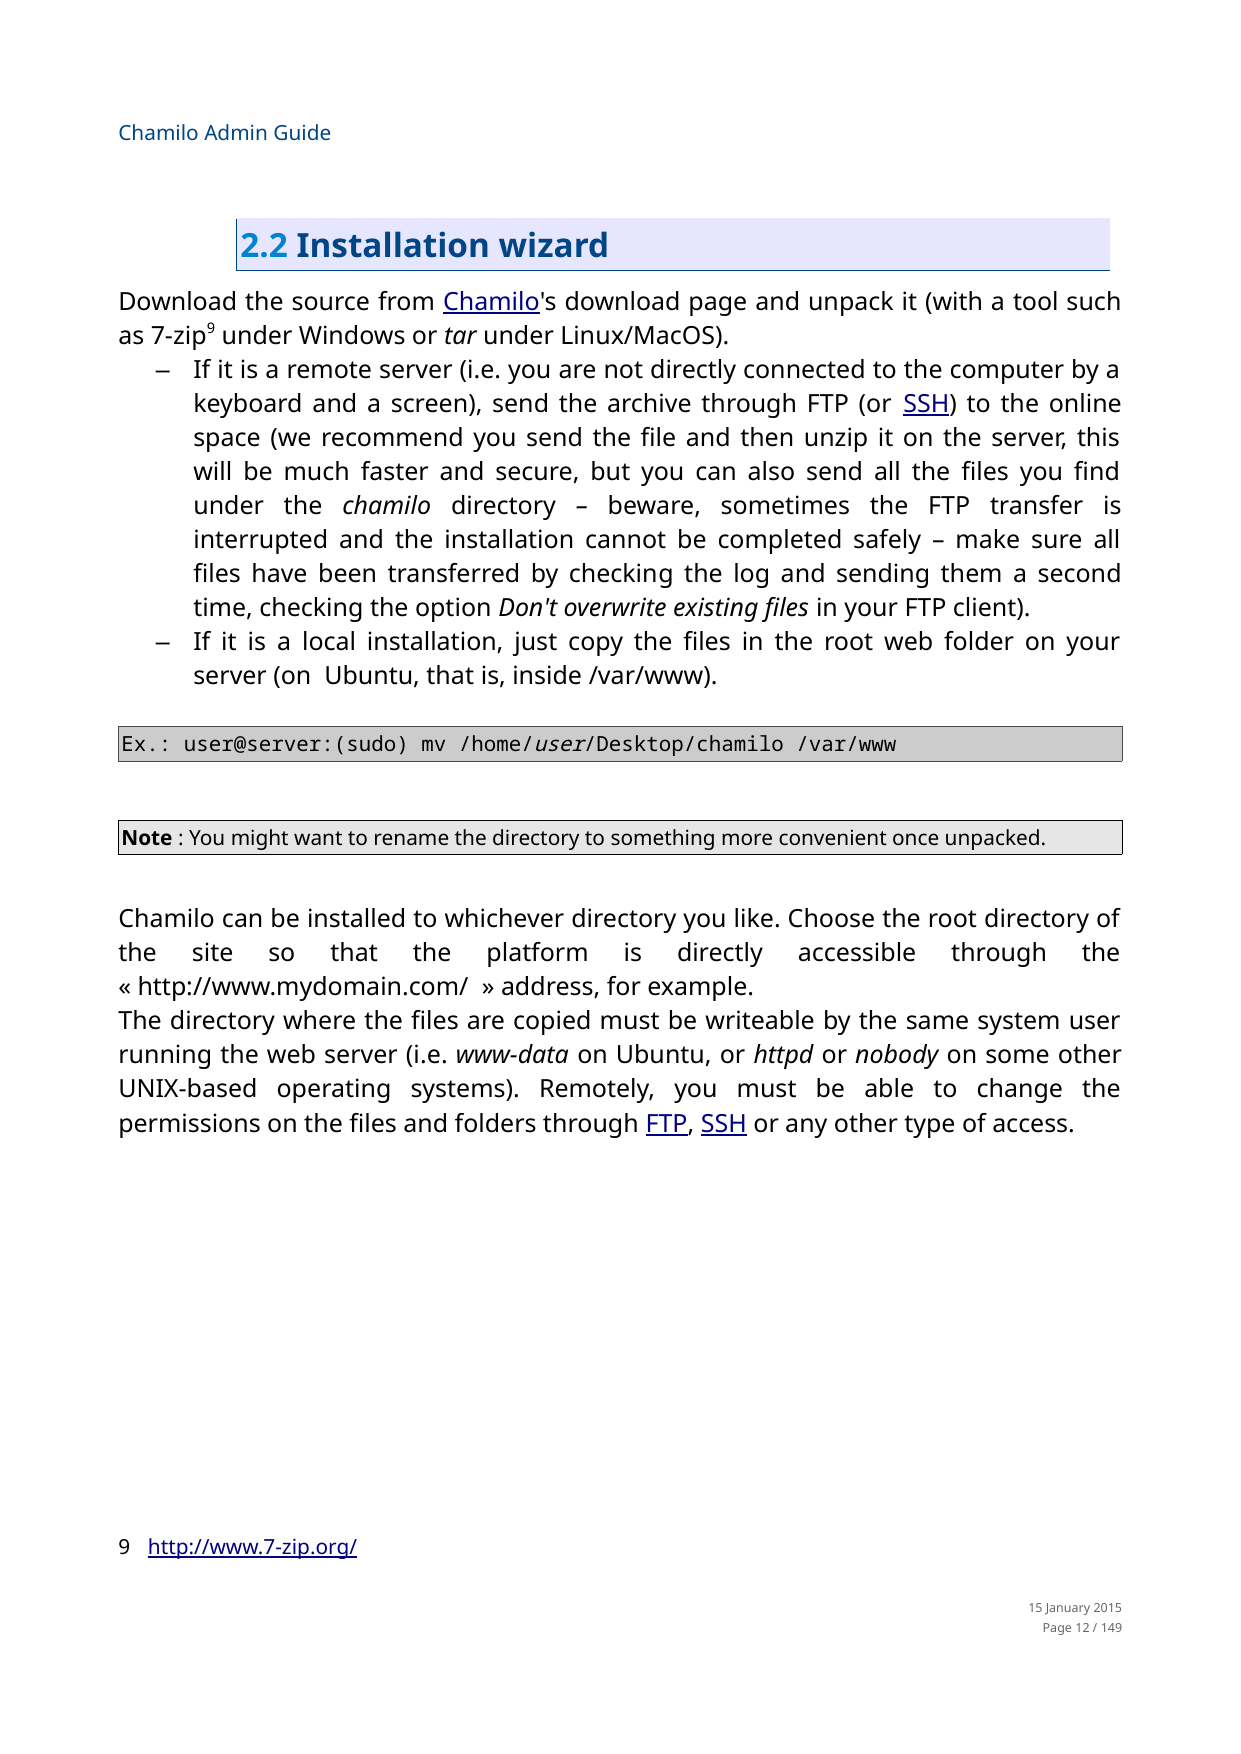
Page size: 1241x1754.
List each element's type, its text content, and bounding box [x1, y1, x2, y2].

list If it is a remote server (i.e. you are not directly connected to the computer by a keyboard and a screen), send the archive through FTP (or SSH) to the online space (we recommend you send the file and then unzip it on the server, this will be much faster and secure, but you can also send all the files you find under the chamilo directory – beware, sometimes the FTP transfer is interrupted and the installation cannot be completed safely – make sure all files have been transferred by checking the log and sending them a second time, checking the option Don't overwrite existing files in your FTP client). [156, 351, 1122, 624]
text Chamilo can be installed to whichever directory you like. Choose the root directory of the site so that the platform is directly accessible through the « http://www.mydomain.com/ » address, for example. [118, 901, 1122, 1003]
text Ex.: user@server:(sudo) mv /home/user/Desktop/chamilo /var/www [119, 727, 1122, 761]
list If it is a local installation, just copy the files in the root web folder on your server (on Ubuntu, that is, inside /var/www). [156, 624, 1122, 692]
text Download the source from Chamilo's download page and unpack it (with a tool such as 7-zip under Windows or tar under Linux/MacOS). [118, 283, 1122, 351]
text http://www.7-zip.org/ [118, 1532, 1122, 1561]
text The directory where the files are copied must be writeable by the same system user running the web server (i.e. www-data on Ubuntu, or httpd or nobody on some other UNIX-based operating systems). Remotely, you must be able to change the permissions on the files and folders through FTP, SSH or any other type of access. [118, 1003, 1122, 1139]
subtitle Installation wizard [236, 218, 1110, 270]
text Note : You might want to rename the directory to something more convenient once unpacked. [119, 821, 1122, 854]
